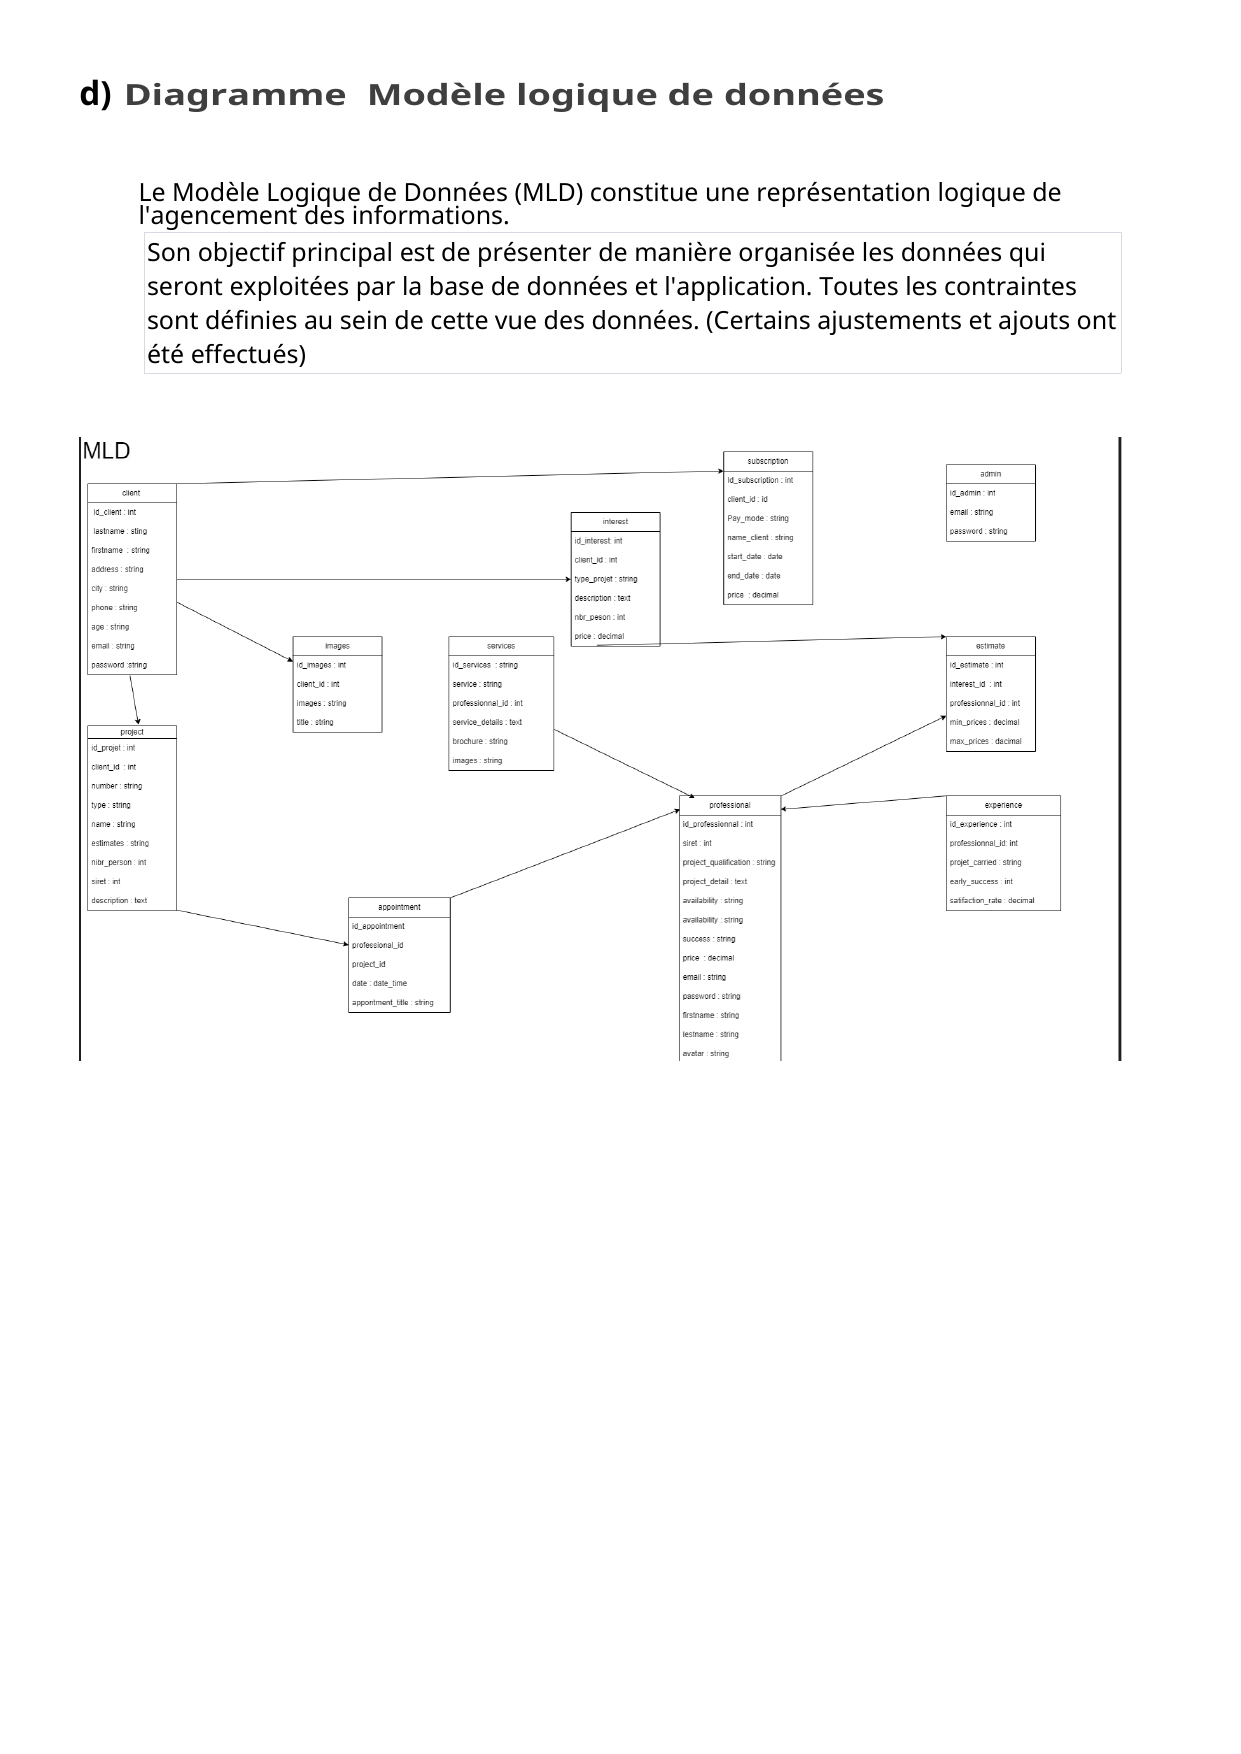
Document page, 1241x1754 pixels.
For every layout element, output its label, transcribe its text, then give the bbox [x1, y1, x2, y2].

text Son objectif principal est de présenter de manière organisée les données qui seront exploitées par la base de données et l'application. Toutes les contraintes sont définies au sein de cette vue des données. (Certains ajustements et ajouts ont été effectués) [145, 233, 1121, 373]
list Diagramme Modèle logique de données [79, 78, 1121, 113]
text Le Modèle Logique de Données (MLD) constitue une représentation logique de l'agencement des informations. [138, 181, 1121, 232]
